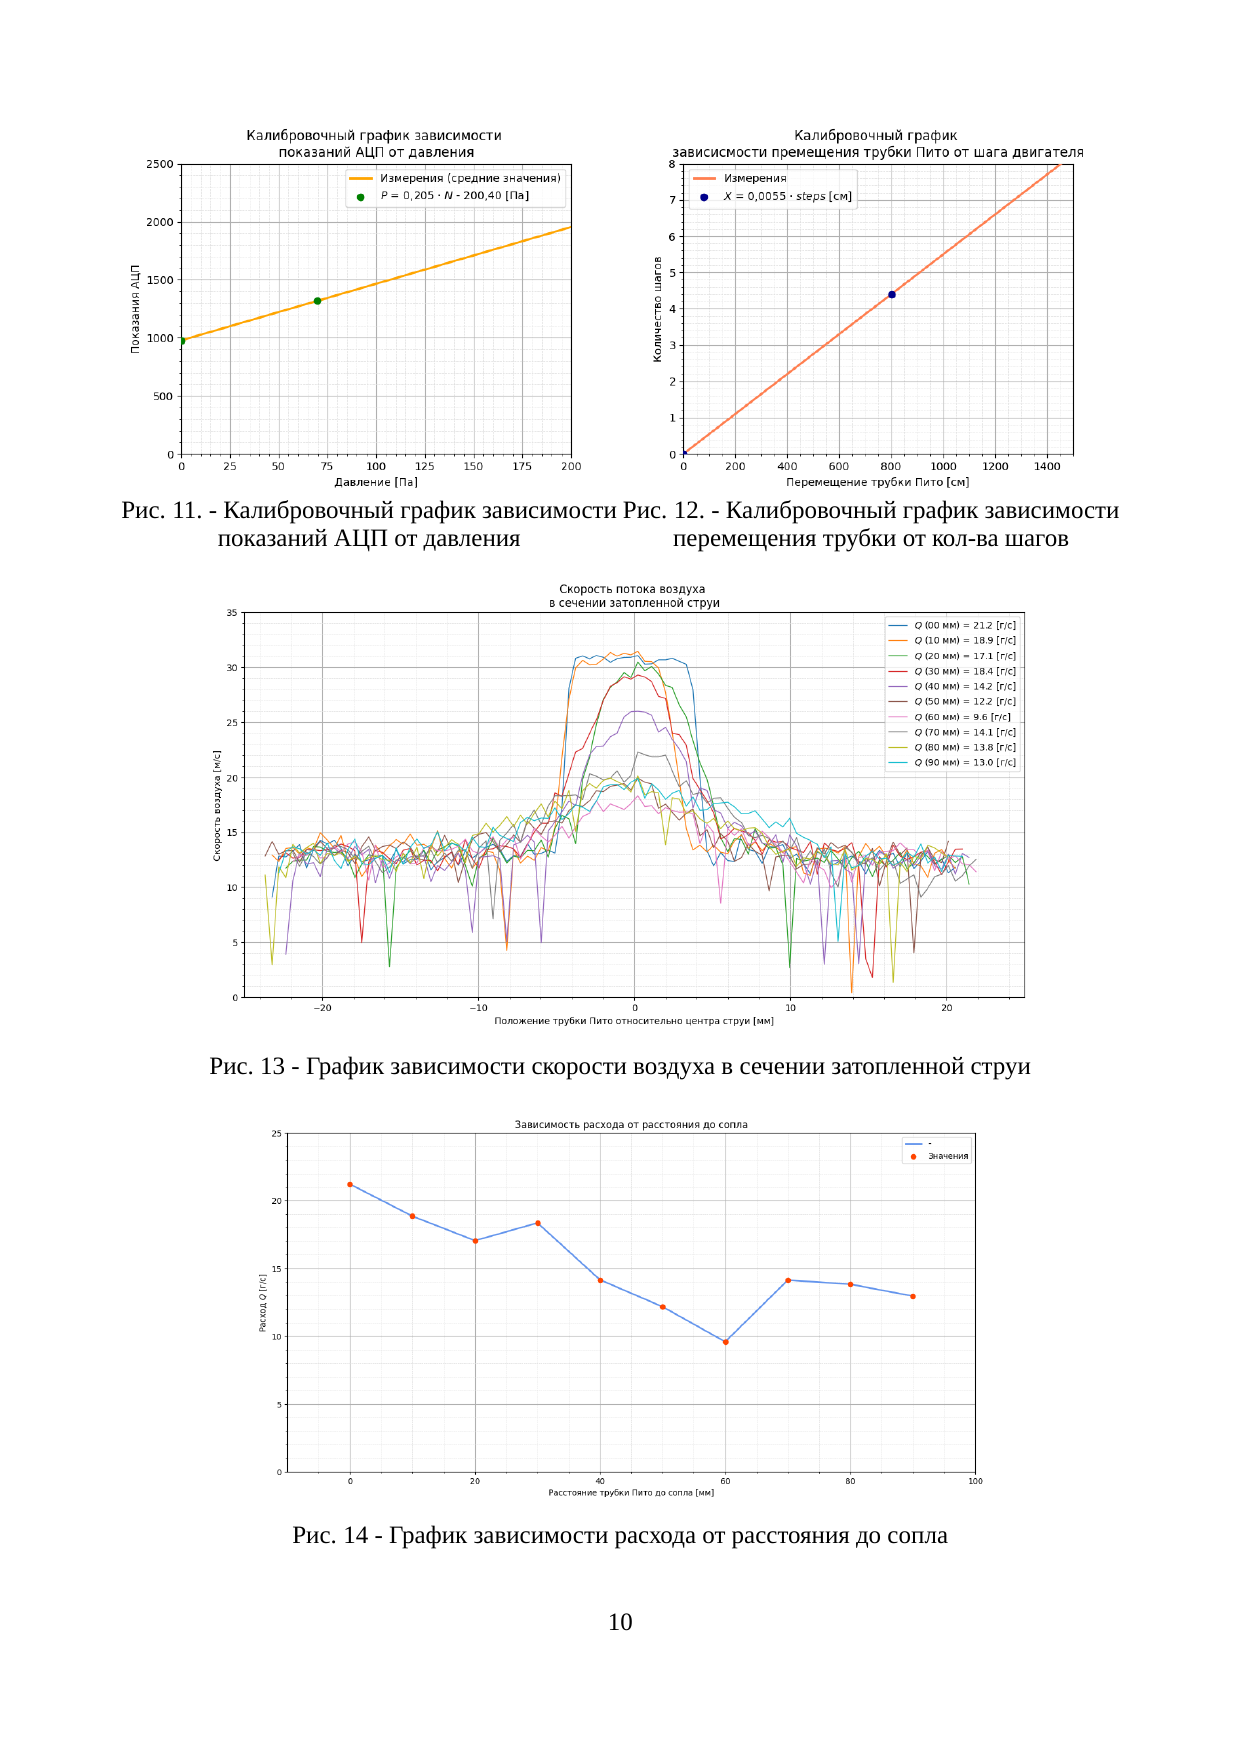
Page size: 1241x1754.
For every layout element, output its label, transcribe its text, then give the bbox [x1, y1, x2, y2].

table_header Рис. 12. - Калибровочный график зависимости перемещения трубки от кол-ва шагов [620, 495, 1122, 552]
picture [118, 552, 1125, 1052]
table_header Рис. 11. - Калибровочный график зависимости показаний АЦП от давления [118, 495, 620, 552]
text Рис. 14 - График зависимости расхода от расстояния до сопла [118, 1520, 1122, 1549]
picture [176, 1080, 1064, 1520]
picture [118, 118, 1123, 495]
text Рис. 13 - График зависимости скорости воздуха в сечении затопленной струи [118, 1052, 1122, 1080]
